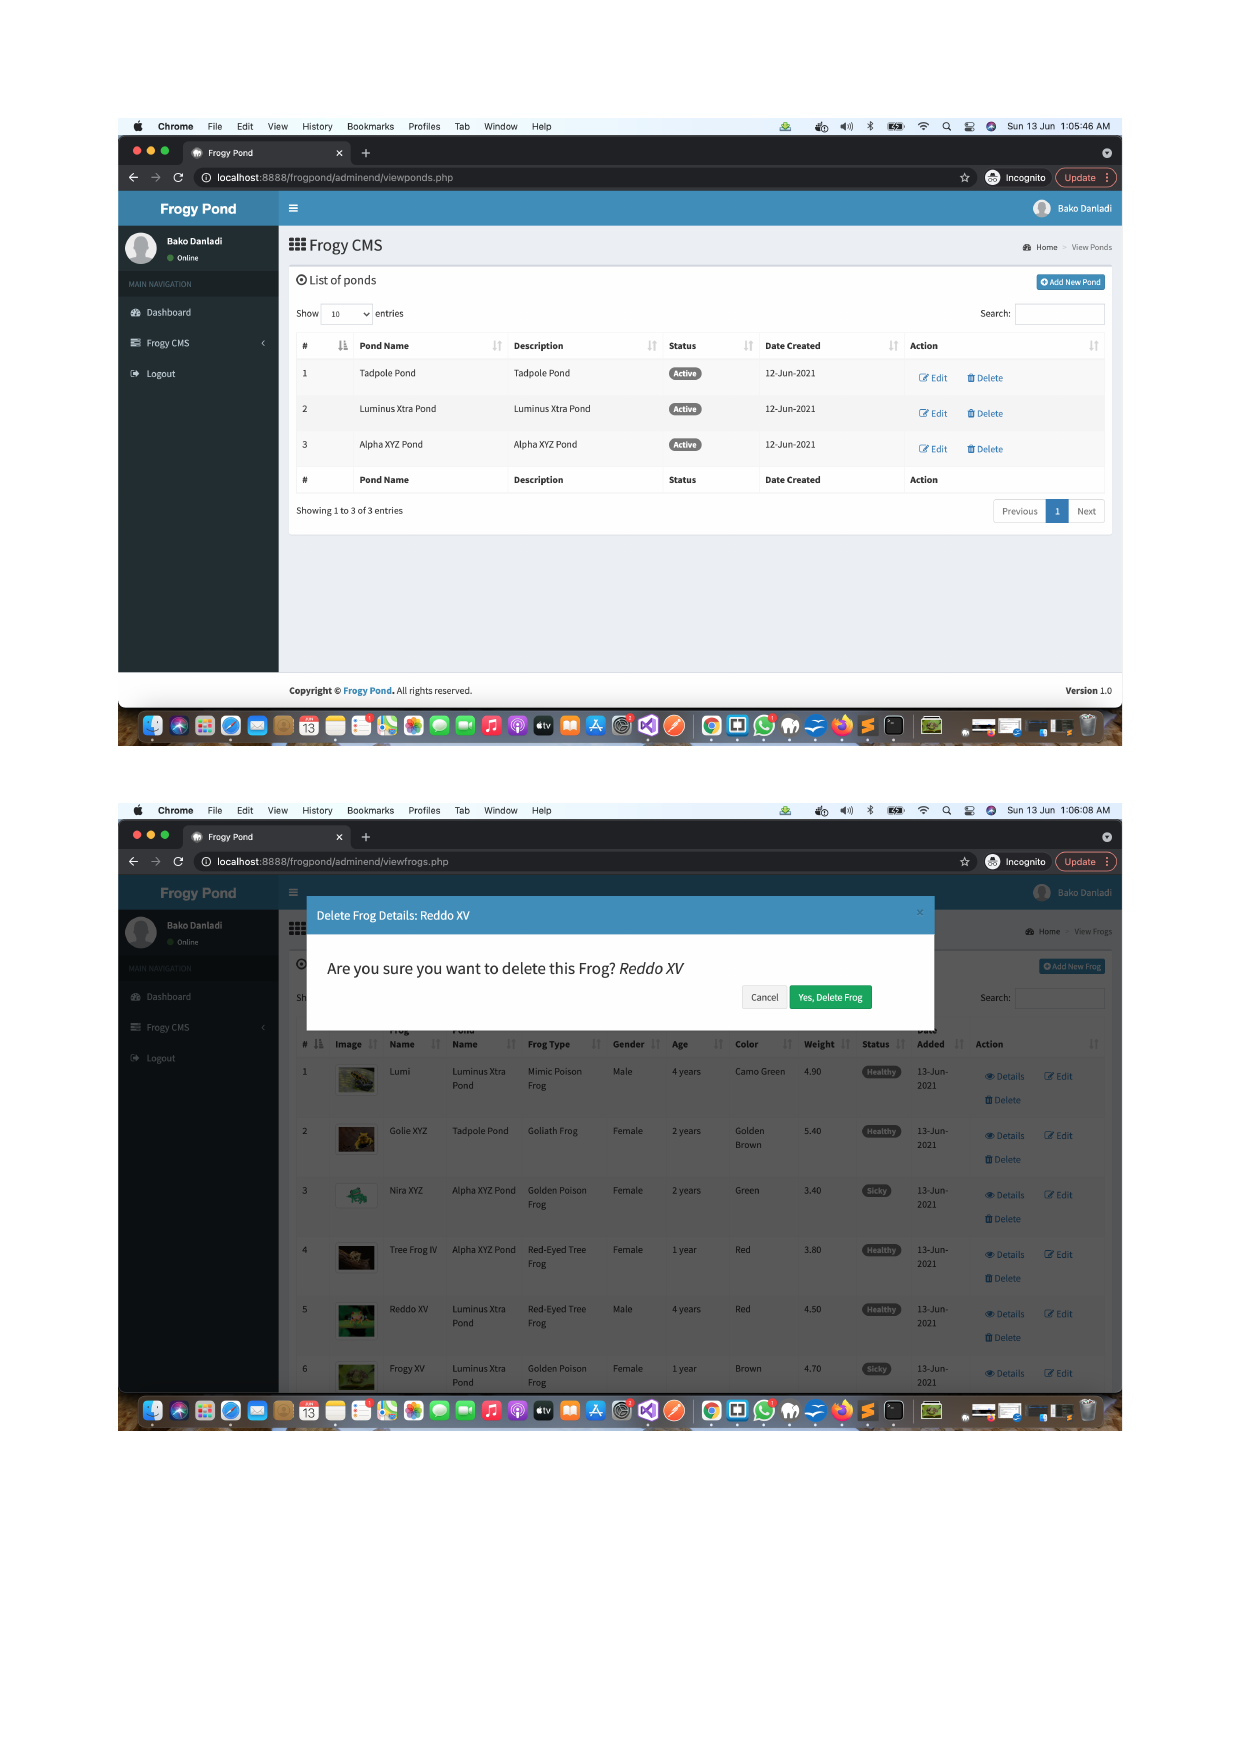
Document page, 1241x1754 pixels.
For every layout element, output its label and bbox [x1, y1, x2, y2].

picture [118, 803, 1123, 1431]
picture [118, 118, 1123, 746]
